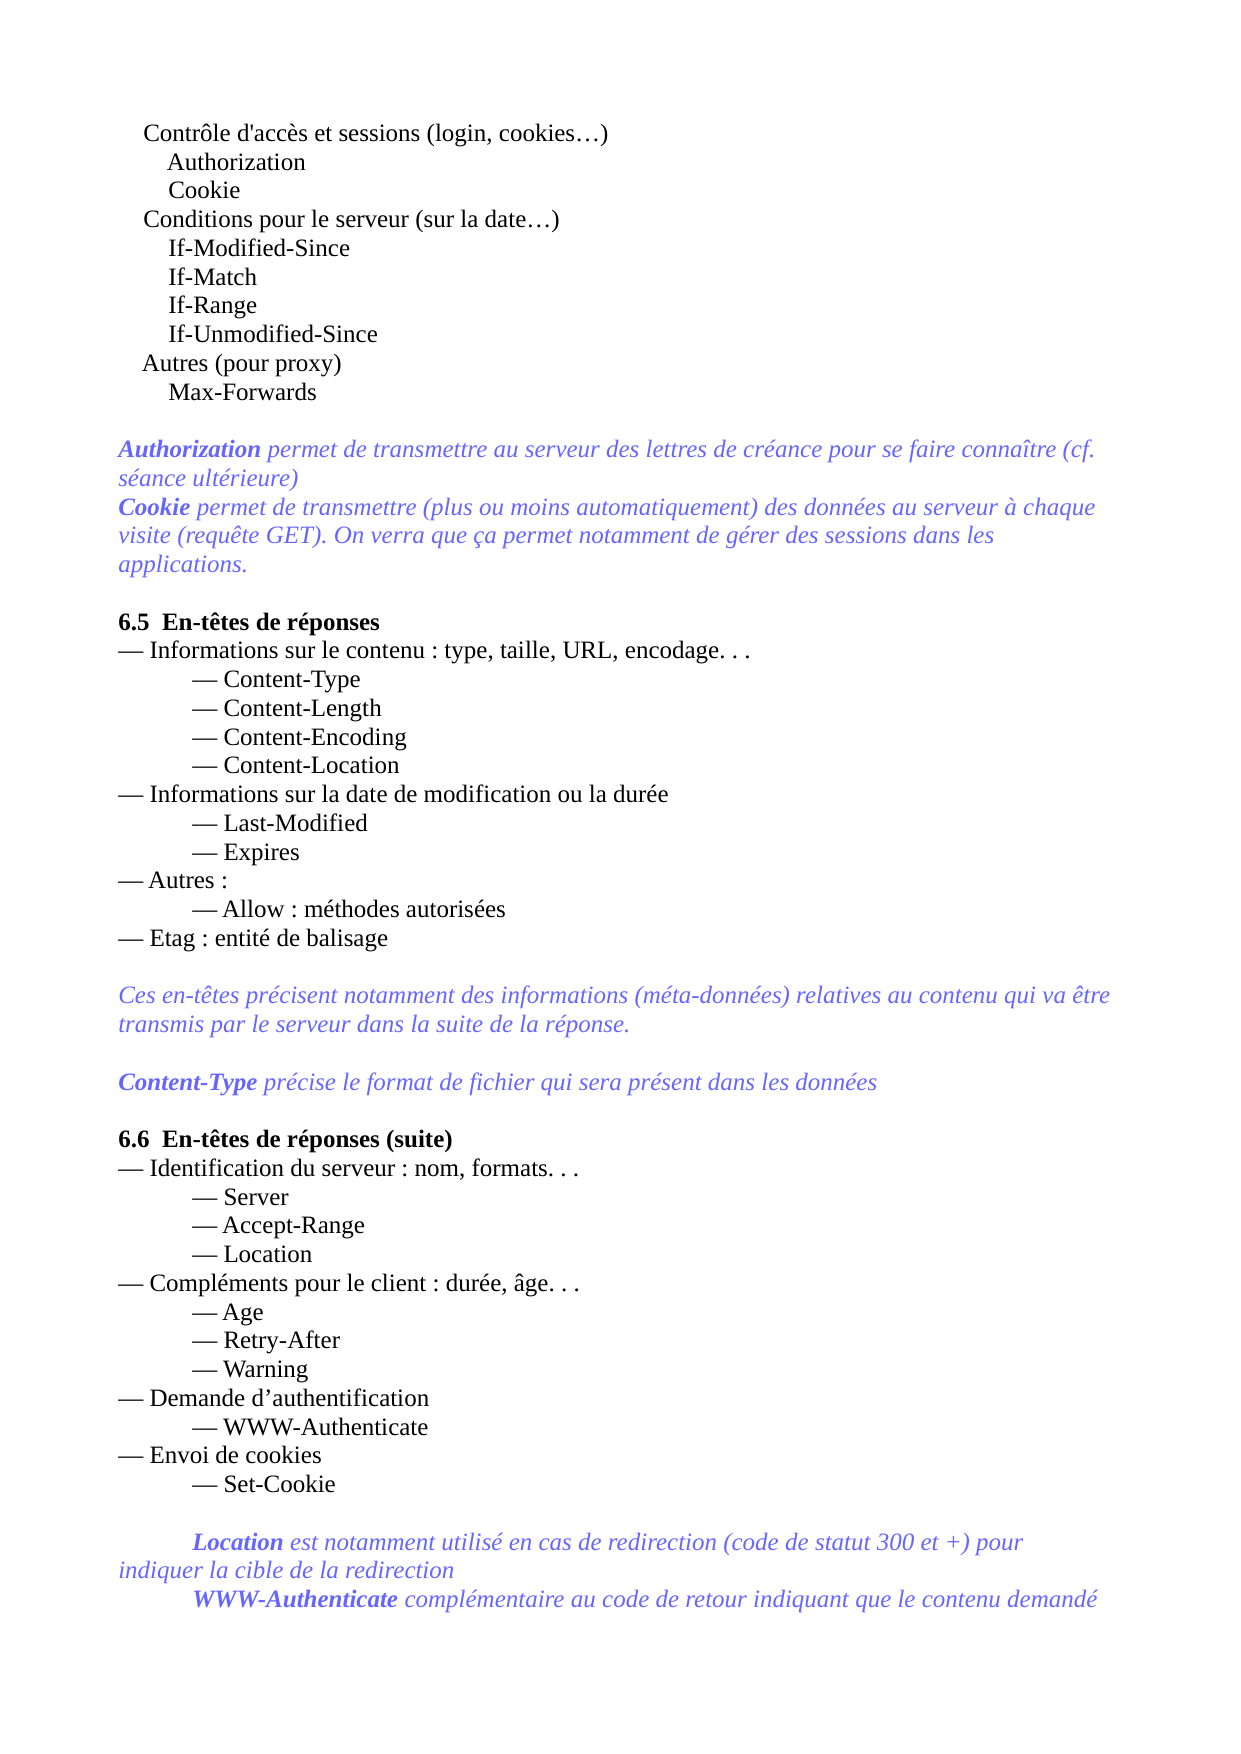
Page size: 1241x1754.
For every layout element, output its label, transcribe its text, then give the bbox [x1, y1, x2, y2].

text — Accept-Range [118, 1211, 1122, 1239]
text — WWW-Authenticate [118, 1412, 1122, 1441]
text If-Unmodified-Since [118, 319, 1122, 348]
text — Last-Modified [118, 808, 1122, 837]
text — Location [118, 1239, 1122, 1268]
text — Informations sur la date de modification ou la durée [118, 779, 1122, 808]
text Contrôle d'accès et sessions (login, cookies…) [118, 118, 1122, 147]
text — Compléments pour le client : durée, âge. . . [118, 1268, 1122, 1297]
text — Expires [118, 837, 1122, 866]
text — Demande d’authentification [118, 1383, 1122, 1412]
text 6.6 En-têtes de réponses (suite) [118, 1124, 1122, 1153]
text WWW-Authenticate complémentaire au code de retour indiquant que le contenu demandé [118, 1584, 1122, 1613]
text — Envoi de cookies [118, 1441, 1122, 1469]
text If-Match [118, 262, 1122, 291]
text Ces en-têtes précisent notamment des informations (méta-données) relatives au contenu qui va être transmis par le serveur dans la suite de la réponse. [118, 981, 1122, 1038]
text Cookie permet de transmettre (plus ou moins automatiquement) des données au serveur à chaque visite (requête GET). On verra que ça permet notamment de gérer des sessions dans les applications. [118, 492, 1122, 578]
text 6.5 En-têtes de réponses [118, 607, 1122, 636]
text — Content-Type [118, 664, 1122, 693]
text If-Range [118, 291, 1122, 319]
text — Server [118, 1182, 1122, 1211]
text Autres (pour proxy) [118, 348, 1122, 377]
text Location est notamment utilisé en cas de redirection (code de statut 300 et +) pour [118, 1527, 1122, 1556]
text indiquer la cible de la redirection [118, 1556, 1122, 1584]
text Max-Forwards [118, 377, 1122, 406]
text — Set-Cookie [118, 1469, 1122, 1498]
text — Retry-After [118, 1326, 1122, 1354]
text — Identification du serveur : nom, formats. . . [118, 1153, 1122, 1182]
text — Etag : entité de balisage [118, 923, 1122, 952]
text — Content-Location [118, 751, 1122, 779]
text — Allow : méthodes autorisées [118, 894, 1122, 923]
text Conditions pour le serveur (sur la date…) [118, 204, 1122, 233]
text Authorization permet de transmettre au serveur des lettres de créance pour se faire connaître (cf. séance ultérieure) [118, 434, 1122, 492]
text — Warning [118, 1354, 1122, 1383]
text Authorization [118, 147, 1122, 176]
text — Age [118, 1297, 1122, 1326]
text — Content-Length [118, 693, 1122, 722]
text — Content-Encoding [118, 722, 1122, 751]
text — Informations sur le contenu : type, taille, URL, encodage. . . [118, 636, 1122, 664]
text If-Modified-Since [118, 233, 1122, 262]
text — Autres : [118, 866, 1122, 894]
text Content-Type précise le format de fichier qui sera présent dans les données [118, 1067, 1122, 1096]
text Cookie [118, 176, 1122, 204]
